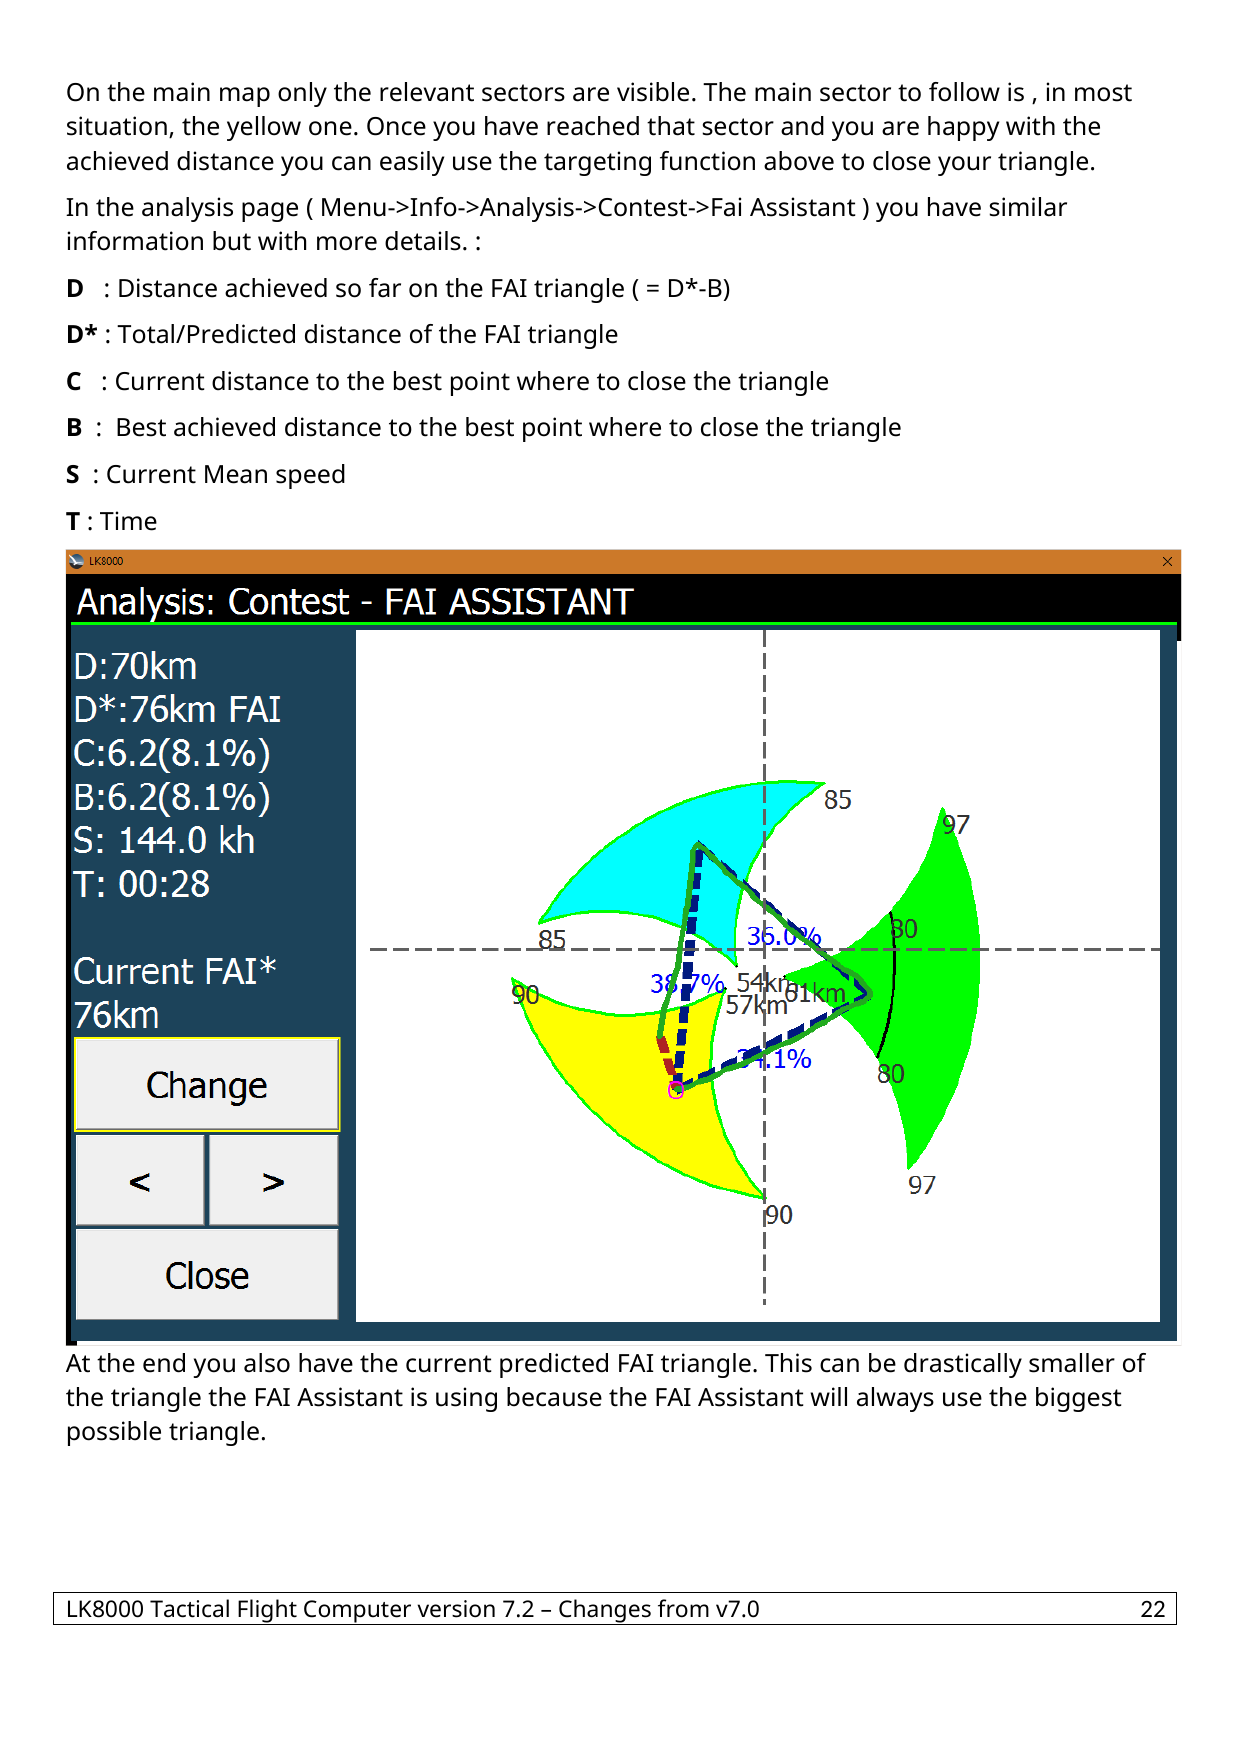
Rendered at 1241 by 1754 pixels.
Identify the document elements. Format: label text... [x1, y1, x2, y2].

text At the end you also have the current predicted FAI triangle. This can be drastically smaller of the triangle the FAI Assistant is using because the FAI Assistant will always use the biggest possible triangle. [66, 1346, 1181, 1448]
picture [65, 549, 1182, 1346]
text In the analysis page ( Menu->Info->Analysis->Contest->Fai Assistant ) you have similar information but with more details. : [66, 190, 1181, 258]
text B : Best achieved distance to the best point where to close the triangle [66, 410, 1181, 444]
text T : Time [66, 503, 1181, 537]
text D* : Total/Predicted distance of the FAI triangle [66, 317, 1181, 351]
text C : Current distance to the best point where to close the triangle [66, 363, 1181, 397]
text D : Distance achieved so far on the FAI triangle ( = D*-B) [66, 270, 1181, 304]
text On the main map only the relevant sectors are visible. The main sector to follow is , in most situation, the yellow one. Once you have reached that sector and you are happy with the achieved distance you can easily use the targeting function above to close your triangle. [66, 75, 1181, 177]
text S : Current Mean speed [66, 457, 1181, 491]
